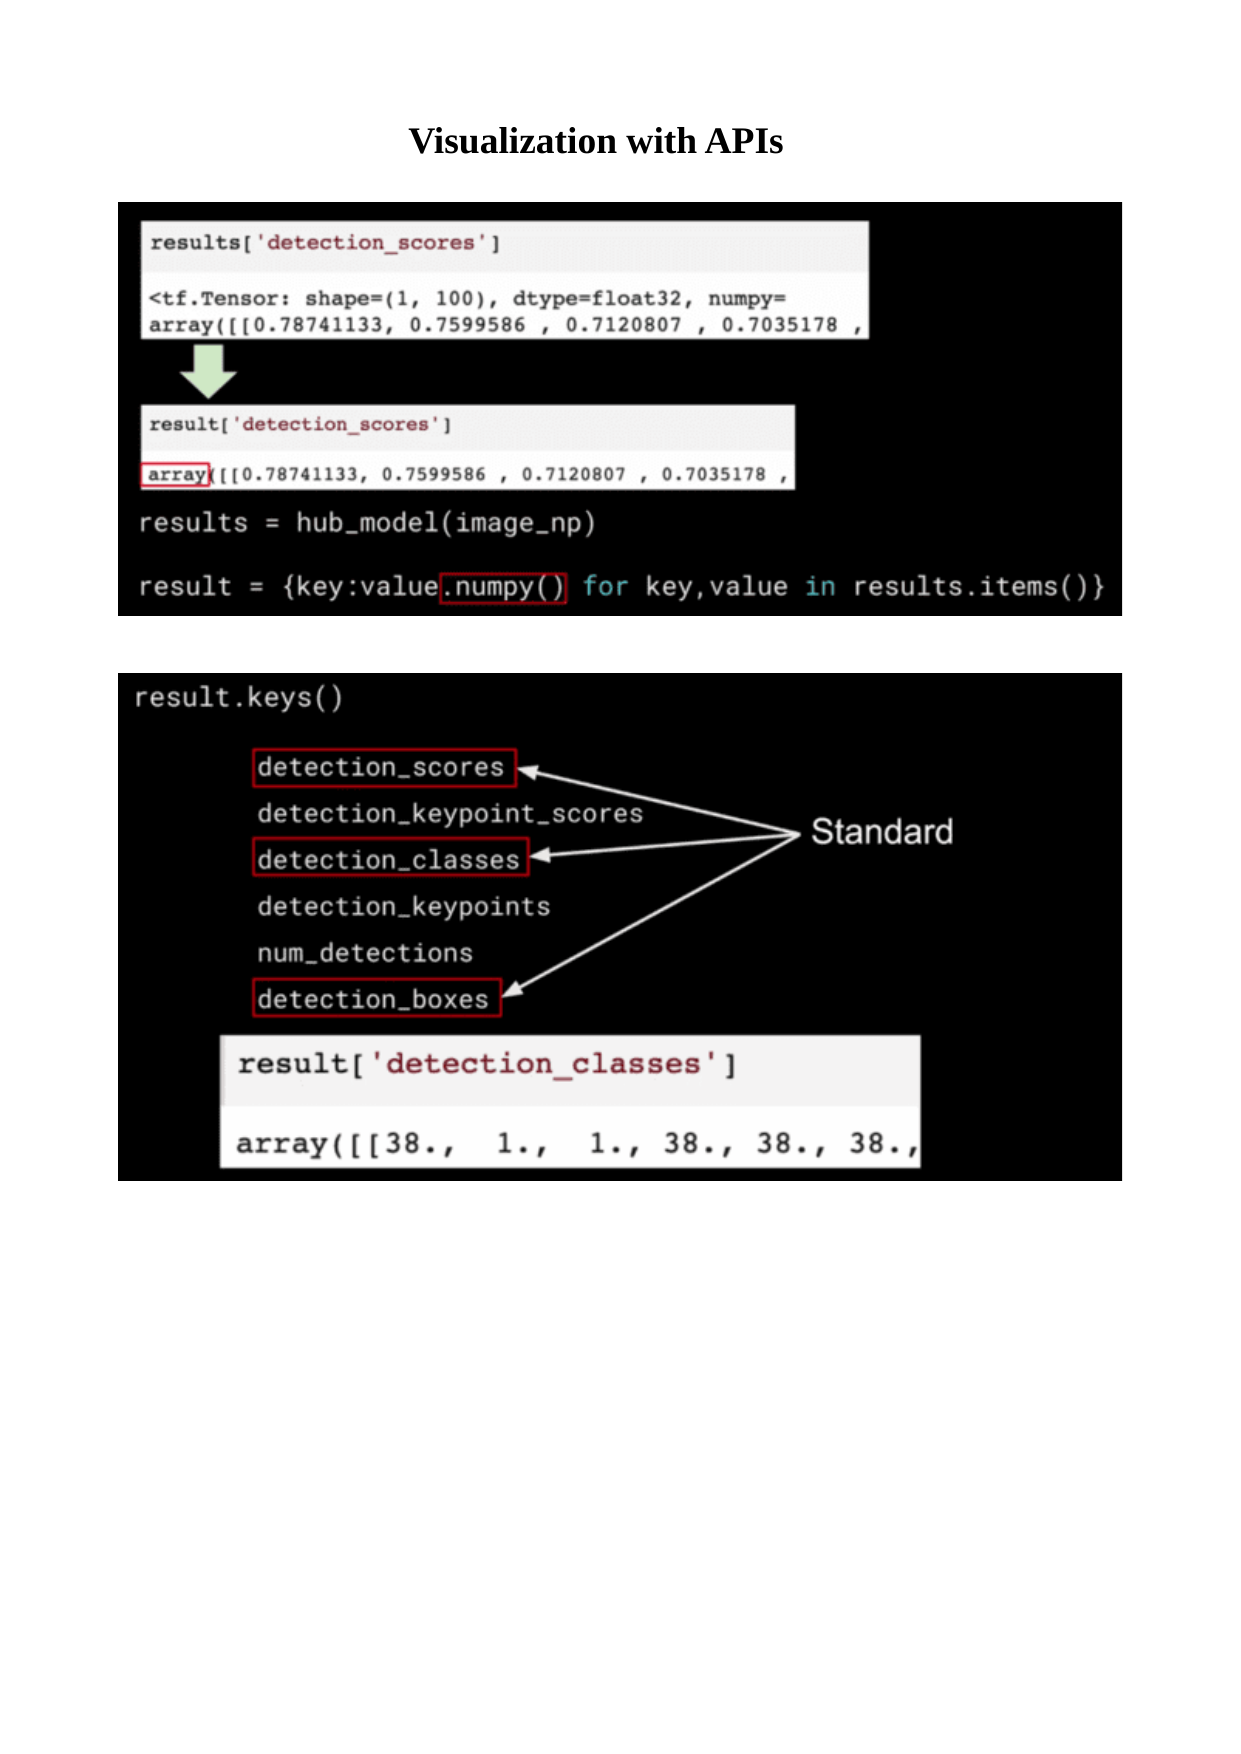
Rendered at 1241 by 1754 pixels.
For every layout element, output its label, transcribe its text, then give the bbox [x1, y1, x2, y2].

picture [118, 673, 1123, 1181]
subtitle Visualization with APIs [118, 118, 1122, 161]
picture [118, 202, 1123, 616]
